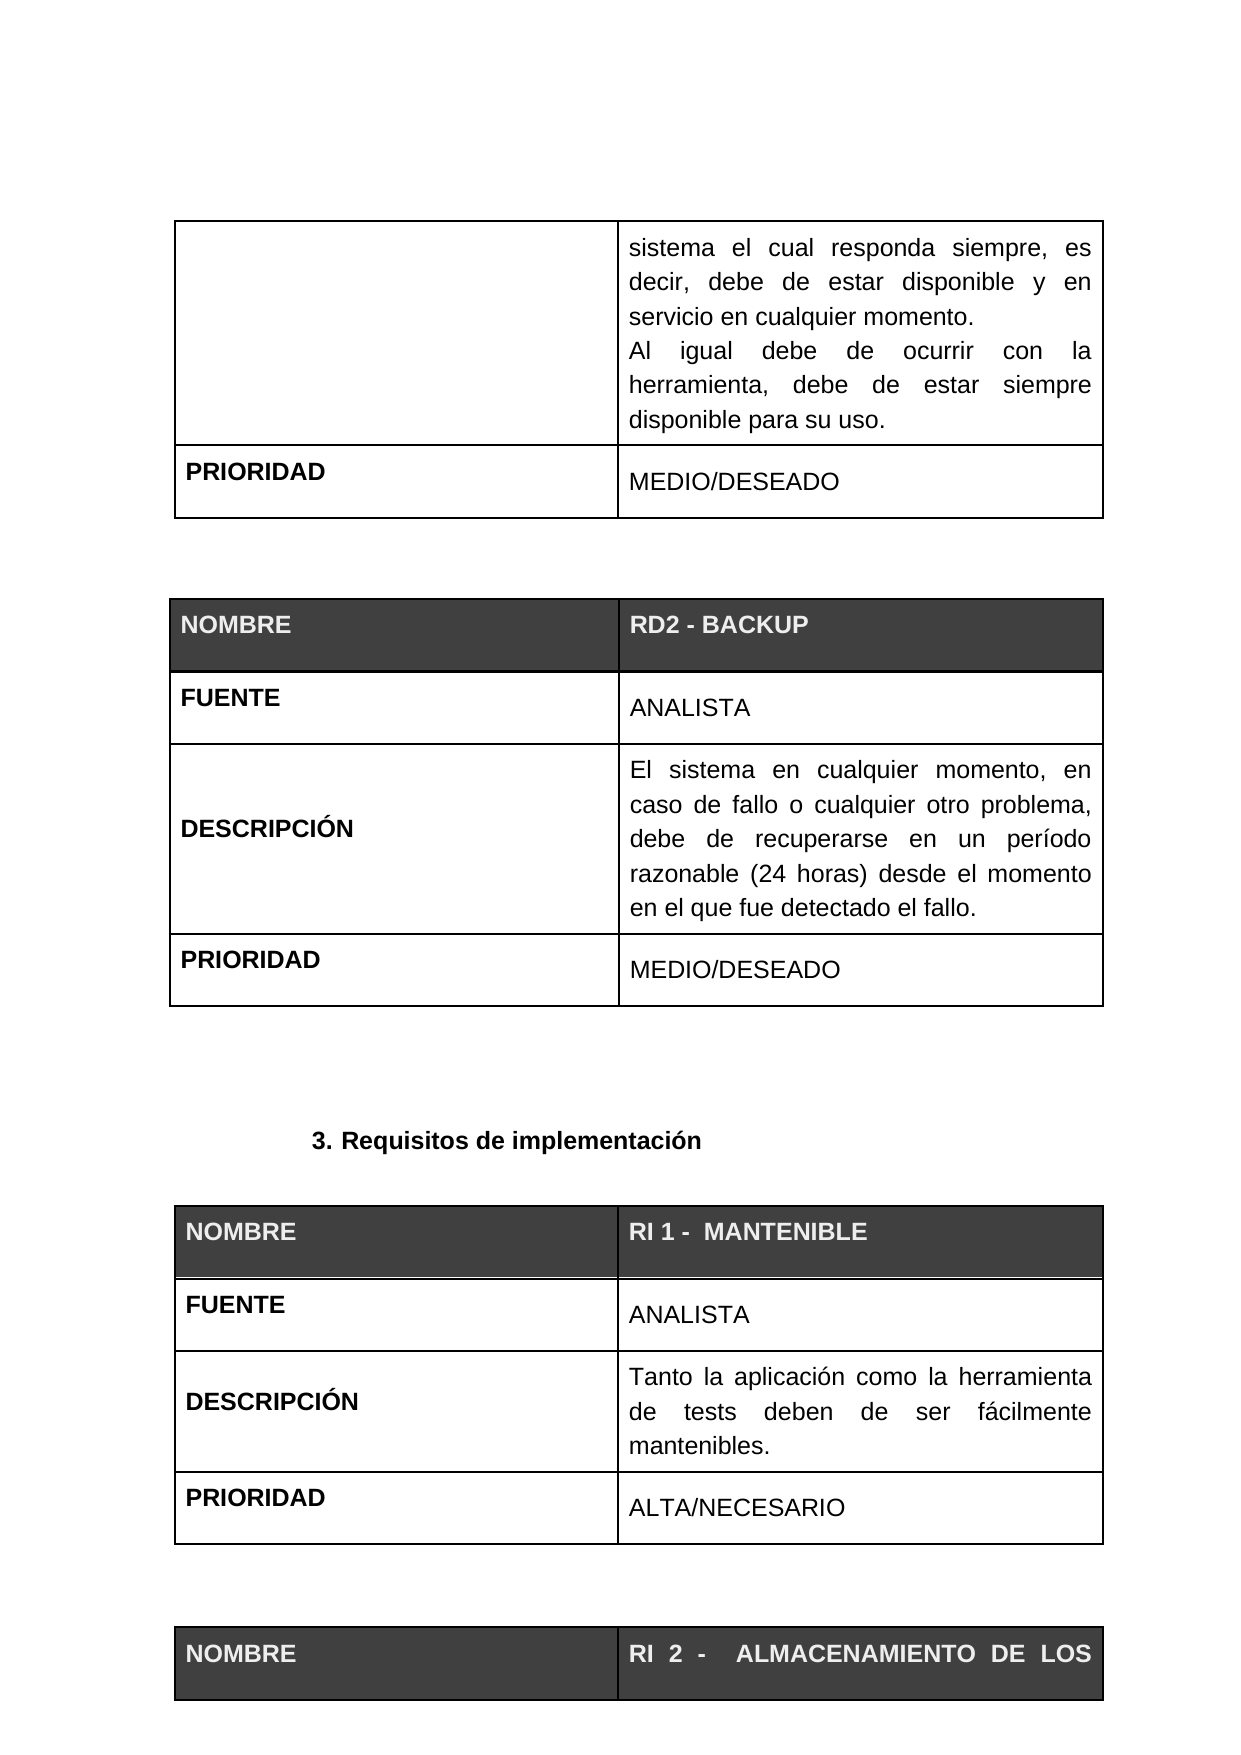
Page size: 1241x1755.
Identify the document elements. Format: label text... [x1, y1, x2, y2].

table_cell [176, 222, 617, 444]
table_cell sistema el cual responda siempre, es decir, debe de estar disponible y en servicio en cualquier momento. Al igual debe de ocurrir con la herramienta, debe de estar siempre disponible para su uso. [619, 222, 1102, 444]
list Requisitos de implementación [312, 1126, 1065, 1154]
table_cell FUENTE [176, 1280, 617, 1350]
table_cell DESCRIPCIÓN [176, 1352, 617, 1471]
table_cell ALTA/NECESARIO [619, 1473, 1102, 1543]
table_header NOMBRE [176, 1207, 617, 1277]
table_header RI 1 - MANTENIBLE [619, 1207, 1102, 1277]
table_cell DESCRIPCIÓN [171, 745, 618, 932]
table_cell El sistema en cualquier momento, en caso de fallo o cualquier otro problema, debe de recuperarse en un período razonable (24 horas) desde el momento en el que fue detectado el fallo. [620, 745, 1102, 932]
table_cell PRIORIDAD [176, 1473, 617, 1543]
table_header NOMBRE [171, 600, 618, 670]
table_cell MEDIO/DESEADO [619, 446, 1102, 517]
table_cell Tanto la aplicación como la herramienta de tests deben de ser fácilmente mantenibles. [619, 1352, 1102, 1471]
table_cell PRIORIDAD [171, 935, 618, 1005]
table_cell ANALISTA [619, 1280, 1102, 1350]
table_cell MEDIO/DESEADO [620, 935, 1102, 1005]
table_cell PRIORIDAD [176, 446, 617, 517]
table_header RD2 - BACKUP [620, 600, 1102, 670]
table_cell FUENTE [171, 673, 618, 743]
table_cell ANALISTA [620, 673, 1102, 743]
table_header NOMBRE [176, 1628, 617, 1699]
table_header RI 2 - ALMACENAMIENTO DE LOS [619, 1628, 1102, 1699]
